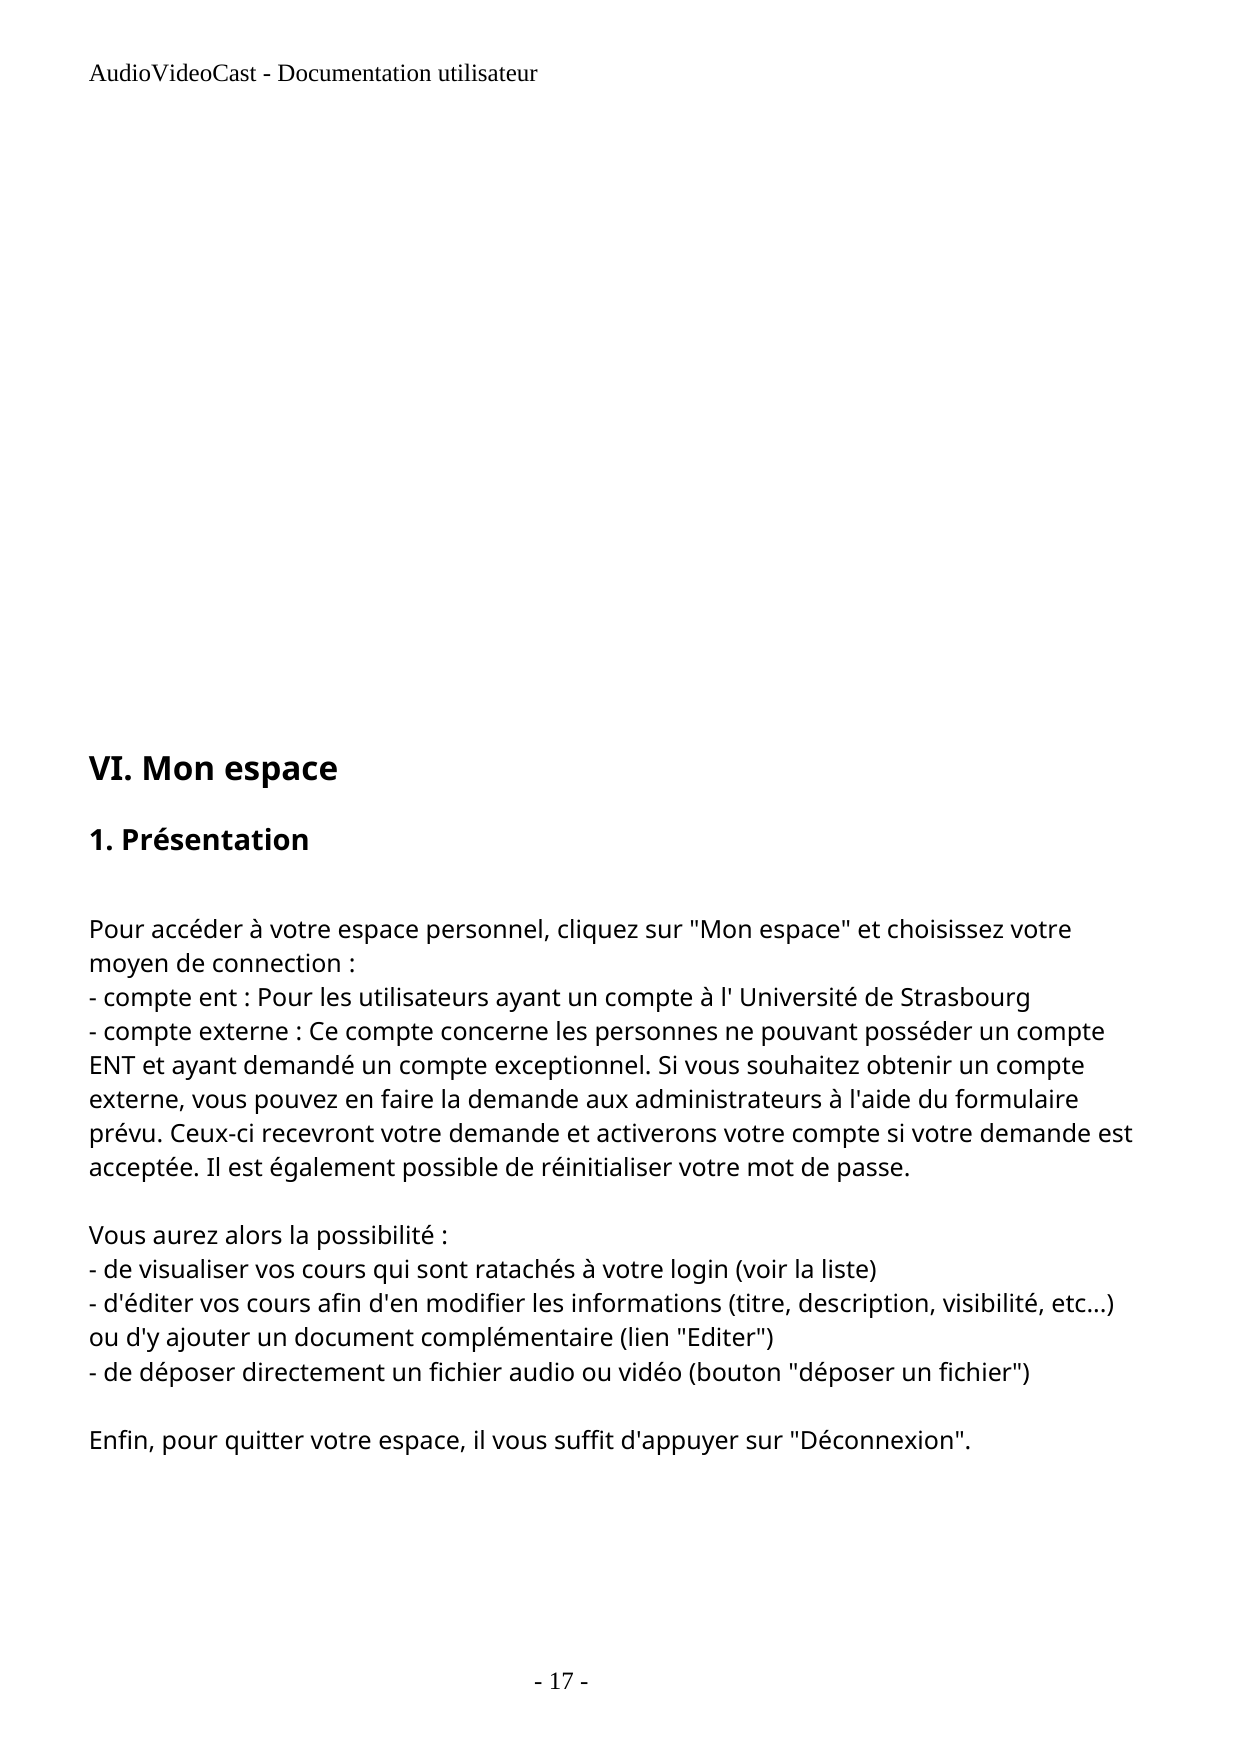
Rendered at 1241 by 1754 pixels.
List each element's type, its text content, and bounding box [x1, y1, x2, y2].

text Enfin, pour quitter votre espace, il vous suffit d'appuyer sur "Déconnexion". [88, 1422, 1152, 1456]
text - compte ent : Pour les utilisateurs ayant un compte à l' Université de Strasbourg [88, 979, 1152, 1013]
text Vous aurez alors la possibilité : [88, 1218, 1152, 1252]
text - compte externe : Ce compte concerne les personnes ne pouvant posséder un compte ENT et ayant demandé un compte exceptionnel. Si vous souhaitez obtenir un compte externe, vous pouvez en faire la demande aux administrateurs à l'aide du formulaire prévu. Ceux-ci recevront votre demande et activerons votre compte si votre demande est acceptée. Il est également possible de réinitialiser votre mot de passe. [88, 1013, 1152, 1184]
text - d'éditer vos cours afin d'en modifier les informations (titre, description, visibilité, etc...) ou d'y ajouter un document complémentaire (lien "Editer") [88, 1286, 1152, 1354]
subtitle 1. Présentation [88, 819, 1152, 859]
subtitle VI. Mon espace [88, 745, 1152, 790]
text Pour accéder à votre espace personnel, cliquez sur "Mon espace" et choisissez votre moyen de connection : [88, 911, 1152, 979]
text - de déposer directement un fichier audio ou vidéo (bouton "déposer un fichier") [88, 1354, 1152, 1388]
text - de visualiser vos cours qui sont ratachés à votre login (voir la liste) [88, 1252, 1152, 1286]
